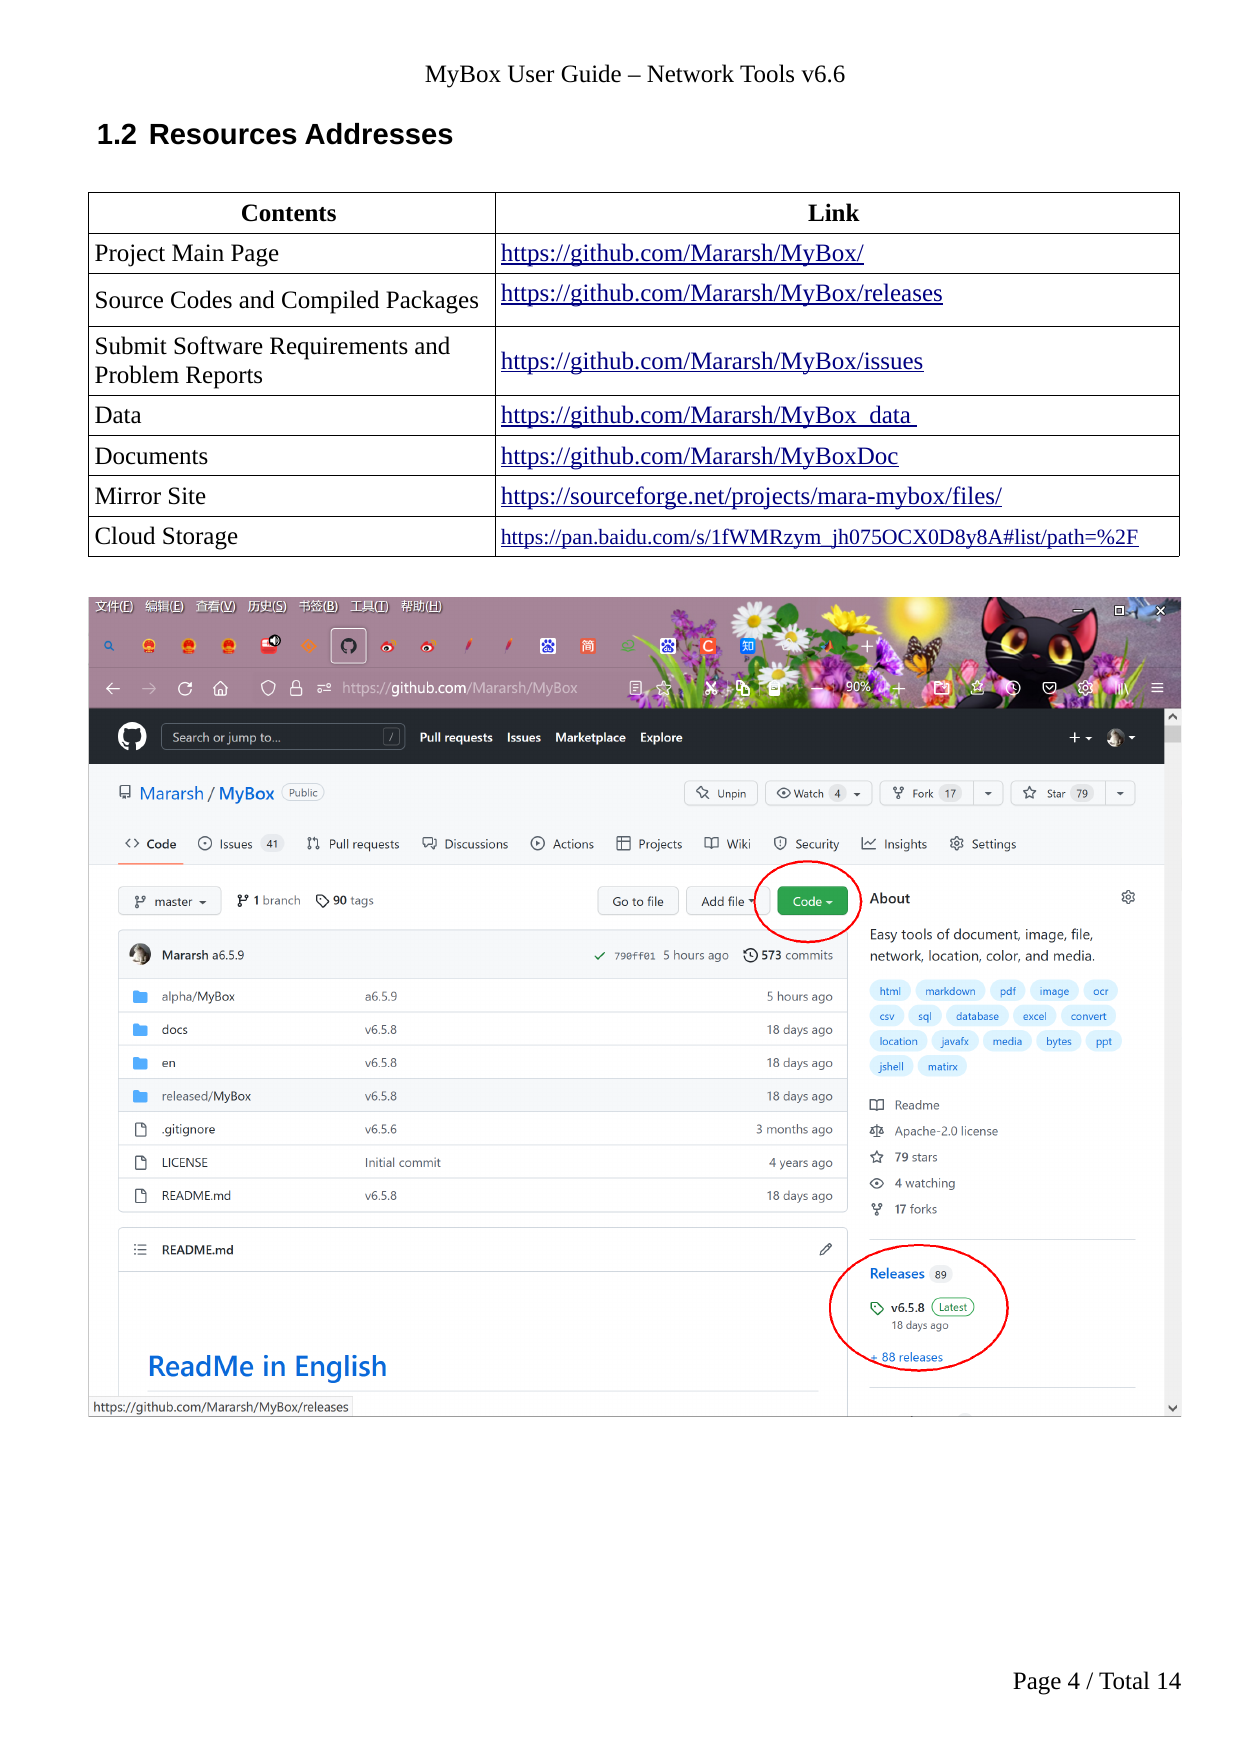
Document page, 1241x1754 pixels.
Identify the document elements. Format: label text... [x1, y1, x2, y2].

table_cell Data [89, 396, 495, 435]
table_header Contents [89, 193, 495, 232]
subtitle Resources Addresses [88, 117, 1181, 151]
table_cell Submit Software Requirements and Problem Reports [89, 327, 495, 394]
table_cell https://sourceforge.net/projects/mara-mybox/files/ [496, 476, 1179, 516]
table_cell https://github.com/Mararsh/MyBoxDoc [496, 436, 1179, 475]
table_cell Source Codes and Compiled Packages [89, 274, 495, 326]
table_cell Project Main Page [89, 234, 495, 273]
picture [88, 597, 1182, 1417]
table_cell https://github.com/Mararsh/MyBox_data [496, 396, 1179, 435]
table_cell Documents [89, 436, 495, 475]
table_cell Mirror Site [89, 476, 495, 516]
table_cell https://github.com/Mararsh/MyBox/issues [496, 327, 1179, 394]
table_cell https://pan.baidu.com/s/1fWMRzym_jh075OCX0D8y8A#list/path=%2F [496, 517, 1179, 556]
table_cell https://github.com/Mararsh/MyBox/ [496, 234, 1179, 273]
table_cell https://github.com/Mararsh/MyBox/releases [496, 274, 1179, 326]
table_header Link [496, 193, 1179, 232]
table_cell Cloud Storage [89, 517, 495, 556]
